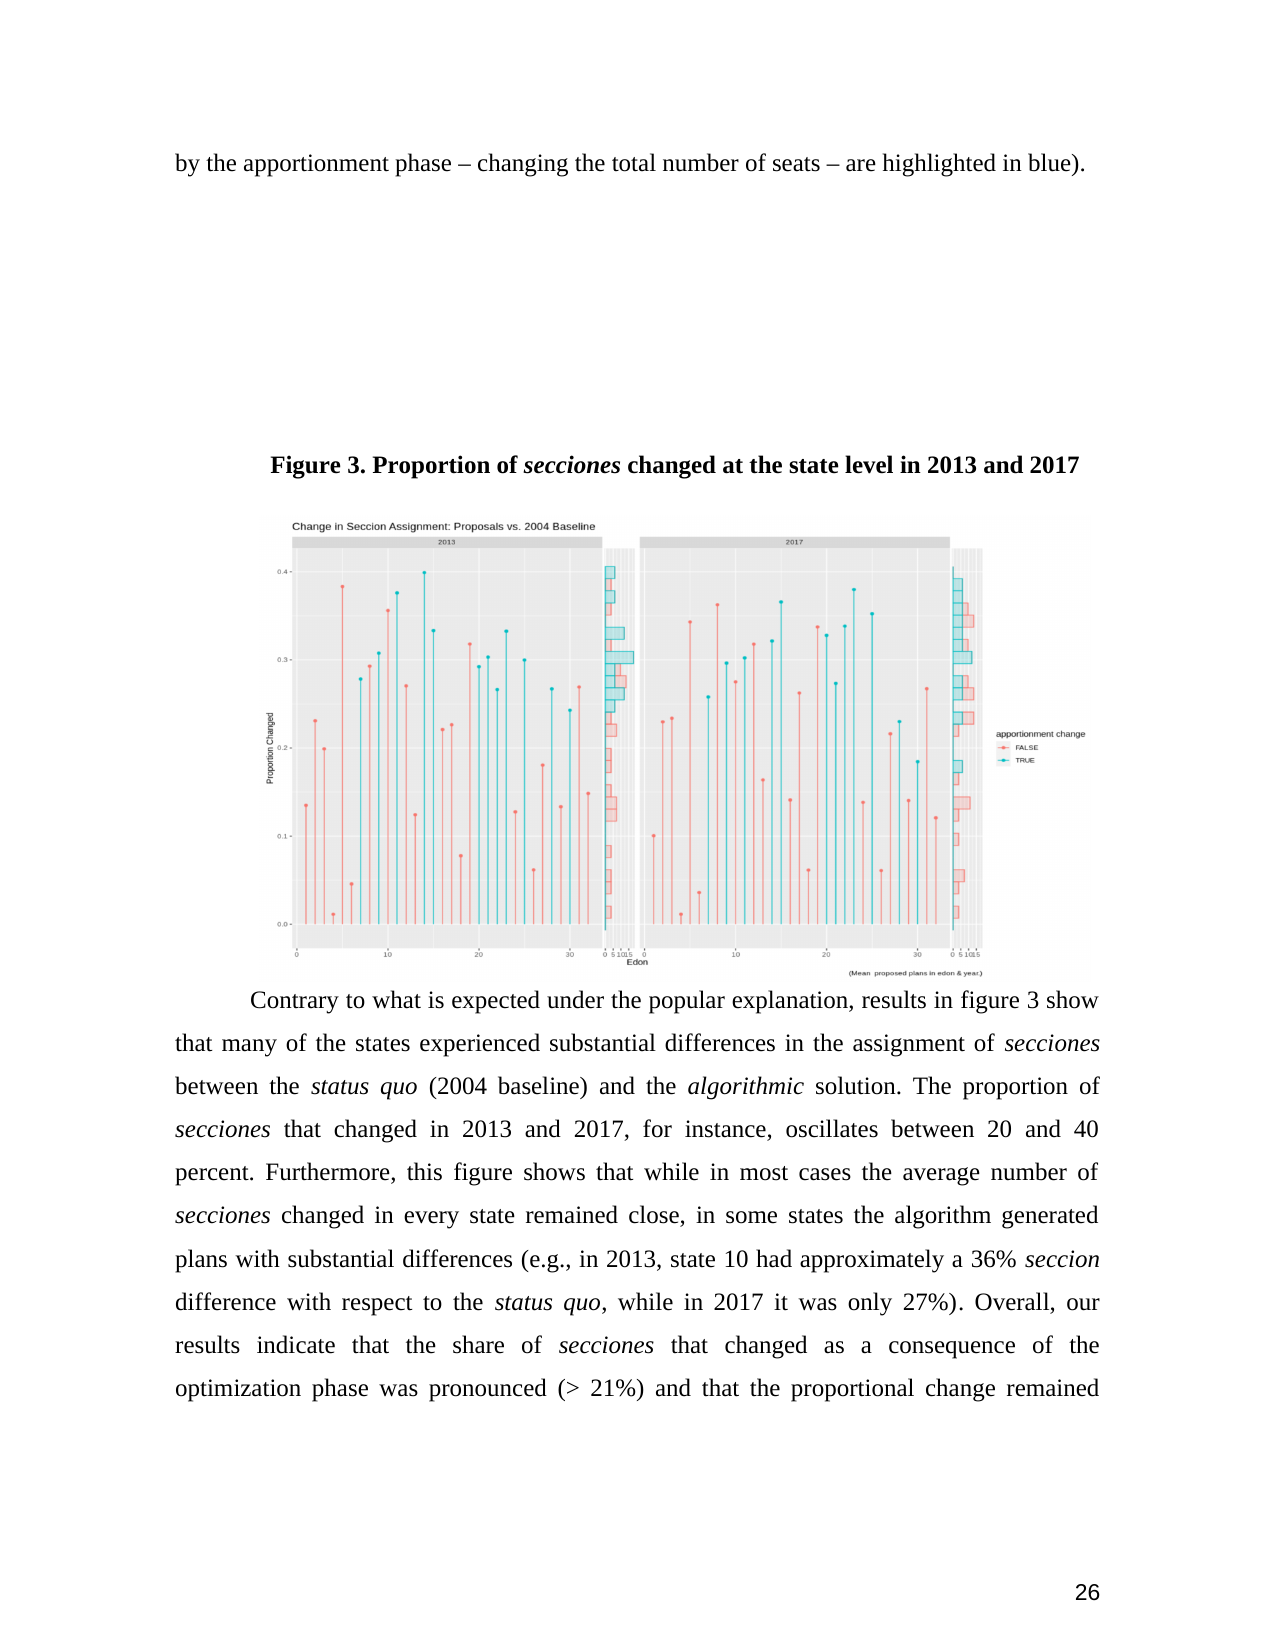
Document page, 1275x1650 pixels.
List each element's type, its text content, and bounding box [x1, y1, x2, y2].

picture [259, 515, 1091, 982]
text by the apportionment phase – changing the total number of seats – are highlighted in blue). [175, 148, 1100, 177]
text Contrary to what is expected under the popular explanation, results in figure 3 show that many of the states experienced substantial differences in the assignment of secciones between the status quo (2004 baseline) and the algorithmic solution. The proportion of secciones that changed in 2013 and 2017, for instance, oscillates between 20 and 40 percent. Furthermore, this figure shows that while in most cases the average number of secciones changed in every state remained close, in some states the algorithm generated plans with substantial differences (e.g., in 2013, state 10 had approximately a 36% seccion difference with respect to the status quo, while in 2017 it was only 27%). Overall, our results indicate that the share of secciones that changed as a consequence of the optimization phase was pronounced (> 21%) and that the proportional change remained [175, 985, 1100, 1402]
text Figure 3. Proportion of secciones changed at the state level in 2013 and 2017 [250, 450, 1100, 478]
